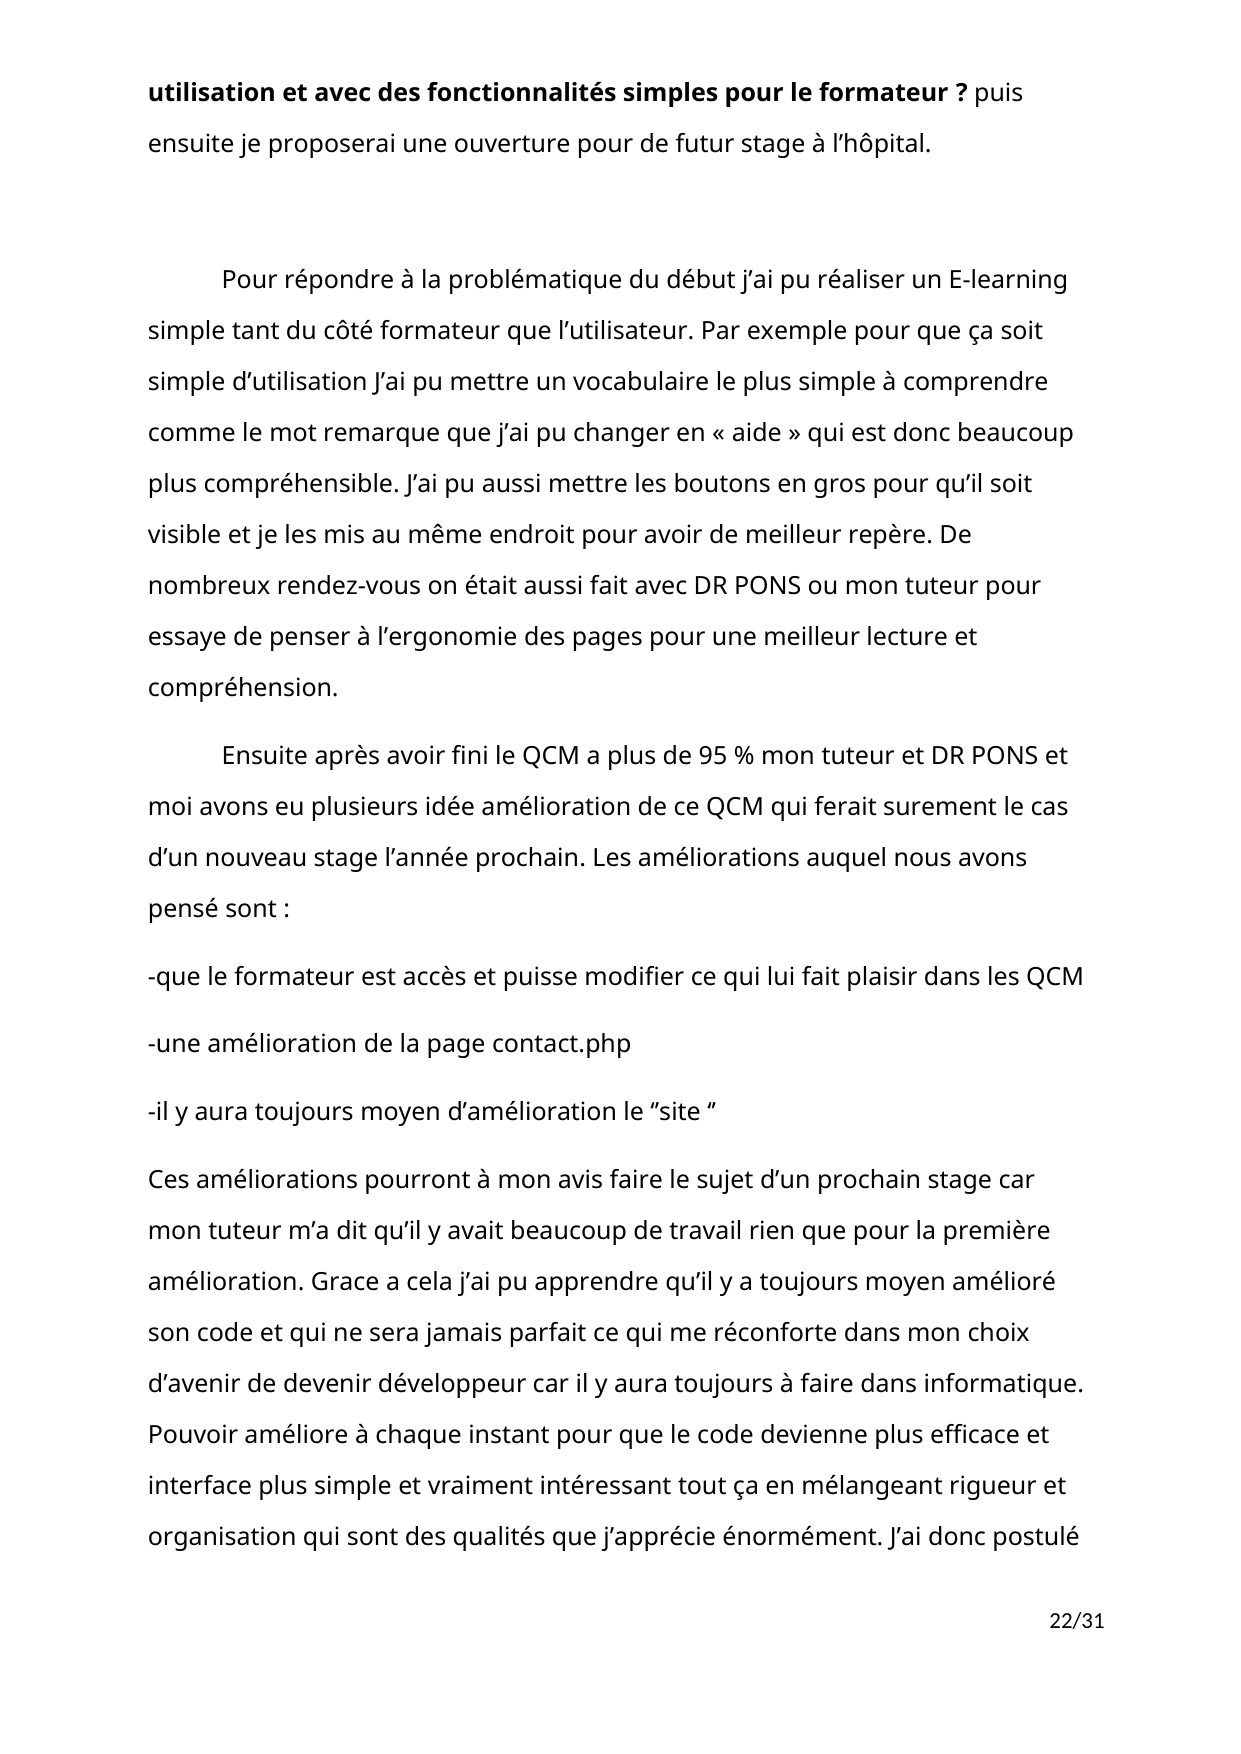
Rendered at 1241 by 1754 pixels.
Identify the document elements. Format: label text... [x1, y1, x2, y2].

text utilisation et avec des fonctionnalités simples pour le formateur ? puis ensuite je proposerai une ouverture pour de futur stage à l’hôpital. [148, 75, 1093, 160]
text Pour répondre à la problématique du début j’ai pu réaliser un E-learning simple tant du côté formateur que l’utilisateur. Par exemple pour que ça soit simple d’utilisation J’ai pu mettre un vocabulaire le plus simple à comprendre comme le mot remarque que j’ai pu changer en « aide » qui est donc beaucoup plus compréhensible. J’ai pu aussi mettre les boutons en gros pour qu’il soit visible et je les mis au même endroit pour avoir de meilleur repère. De nombreux rendez-vous on était aussi fait avec DR PONS ou mon tuteur pour essaye de penser à l’ergonomie des pages pour une meilleur lecture et compréhension. [148, 261, 1093, 704]
text -il y aura toujours moyen d’amélioration le ‘’site ‘’ [148, 1094, 1093, 1128]
text Ces améliorations pourront à mon avis faire le sujet d’un prochain stage car mon tuteur m’a dit qu’il y avait beaucoup de travail rien que pour la première amélioration. Grace a cela j’ai pu apprendre qu’il y a toujours moyen amélioré son code et qui ne sera jamais parfait ce qui me réconforte dans mon choix d’avenir de devenir développeur car il y aura toujours à faire dans informatique. Pouvoir améliore à chaque instant pour que le code devienne plus efficace et interface plus simple et vraiment intéressant tout ça en mélangeant rigueur et organisation qui sont des qualités que j’apprécie énormément. J’ai donc postulé [148, 1161, 1093, 1553]
text -que le formateur est accès et puisse modifier ce qui lui fait plaisir dans les QCM [148, 958, 1093, 992]
text Ensuite après avoir fini le QCM a plus de 95 % mon tuteur et DR PONS et moi avons eu plusieurs idée amélioration de ce QCM qui ferait surement le cas d’un nouveau stage l’année prochain. Les améliorations auquel nous avons pensé sont : [148, 737, 1093, 925]
text -une amélioration de la page contact.php [148, 1026, 1093, 1060]
